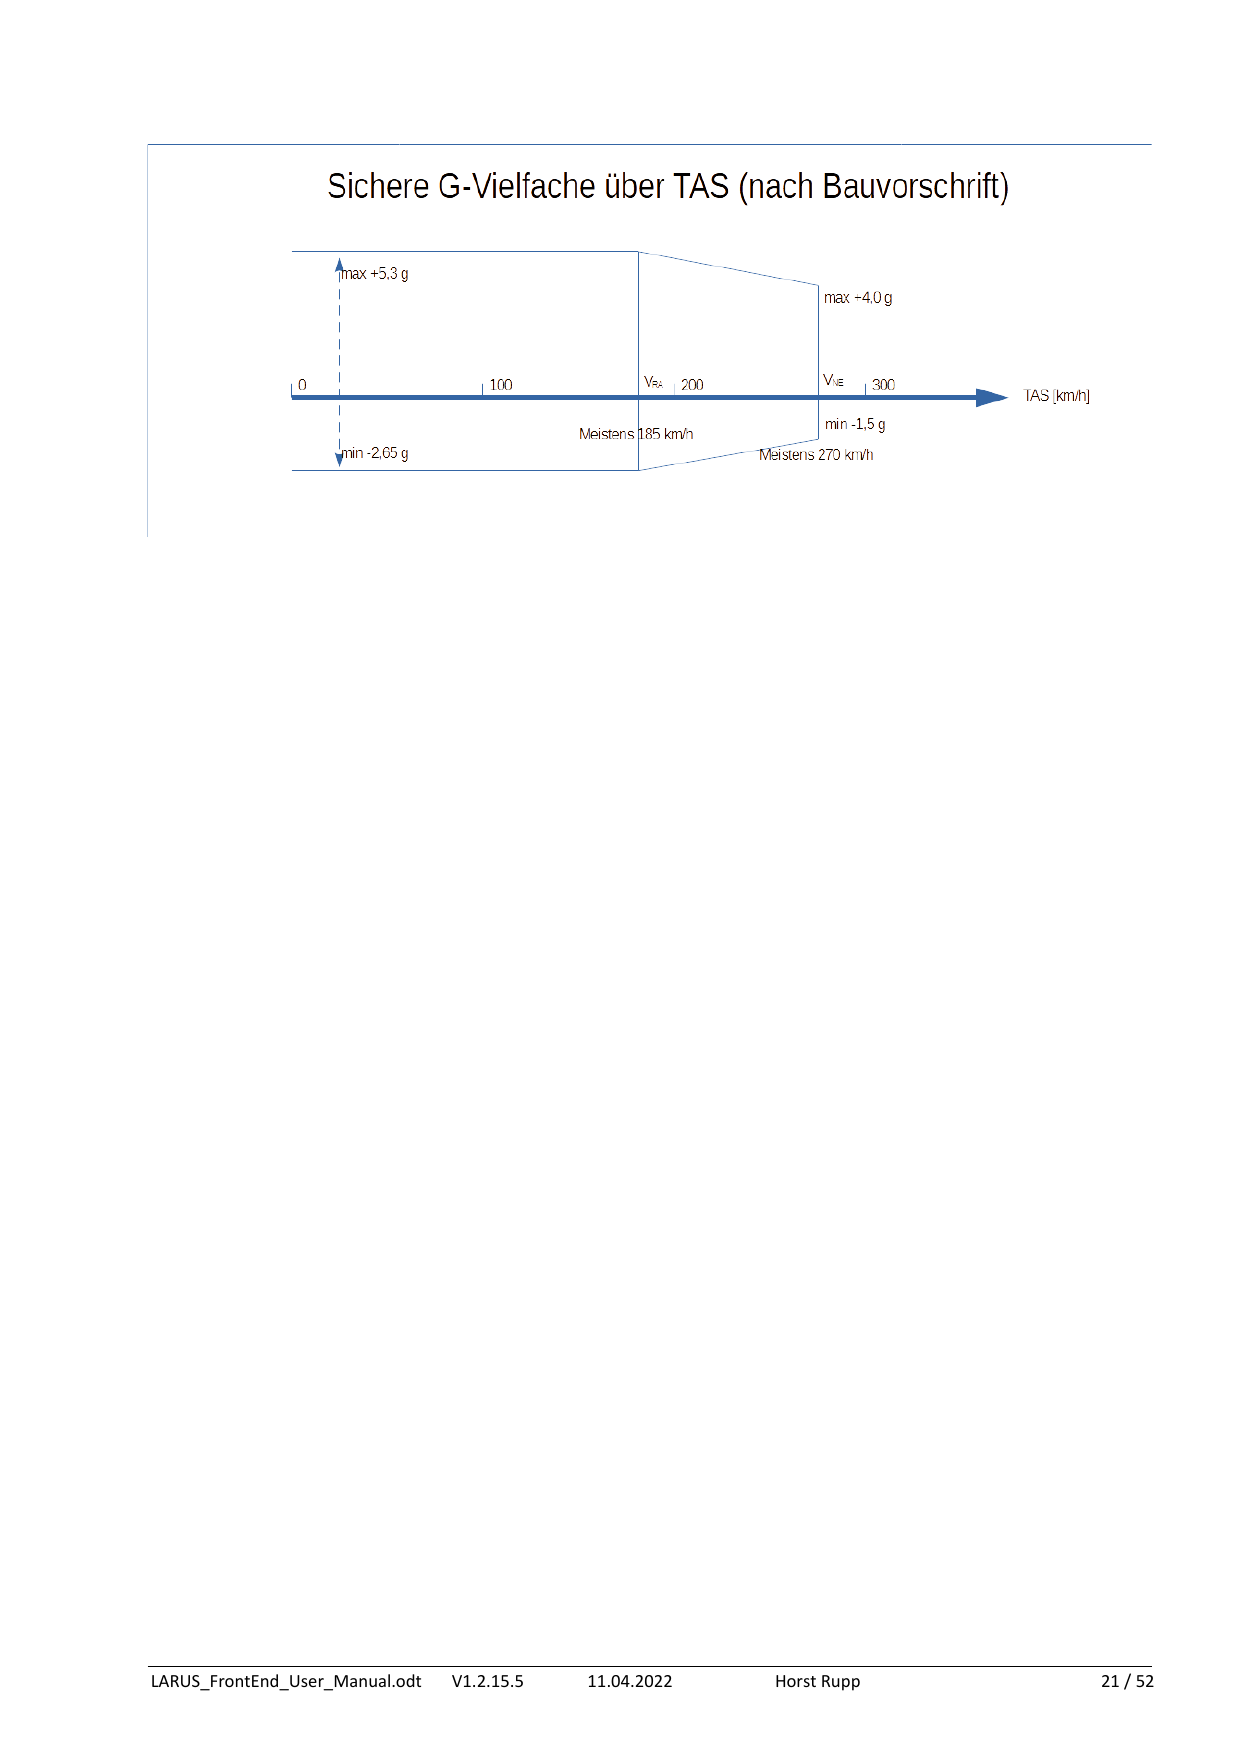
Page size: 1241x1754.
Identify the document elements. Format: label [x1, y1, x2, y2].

picture [147, 144, 1152, 537]
